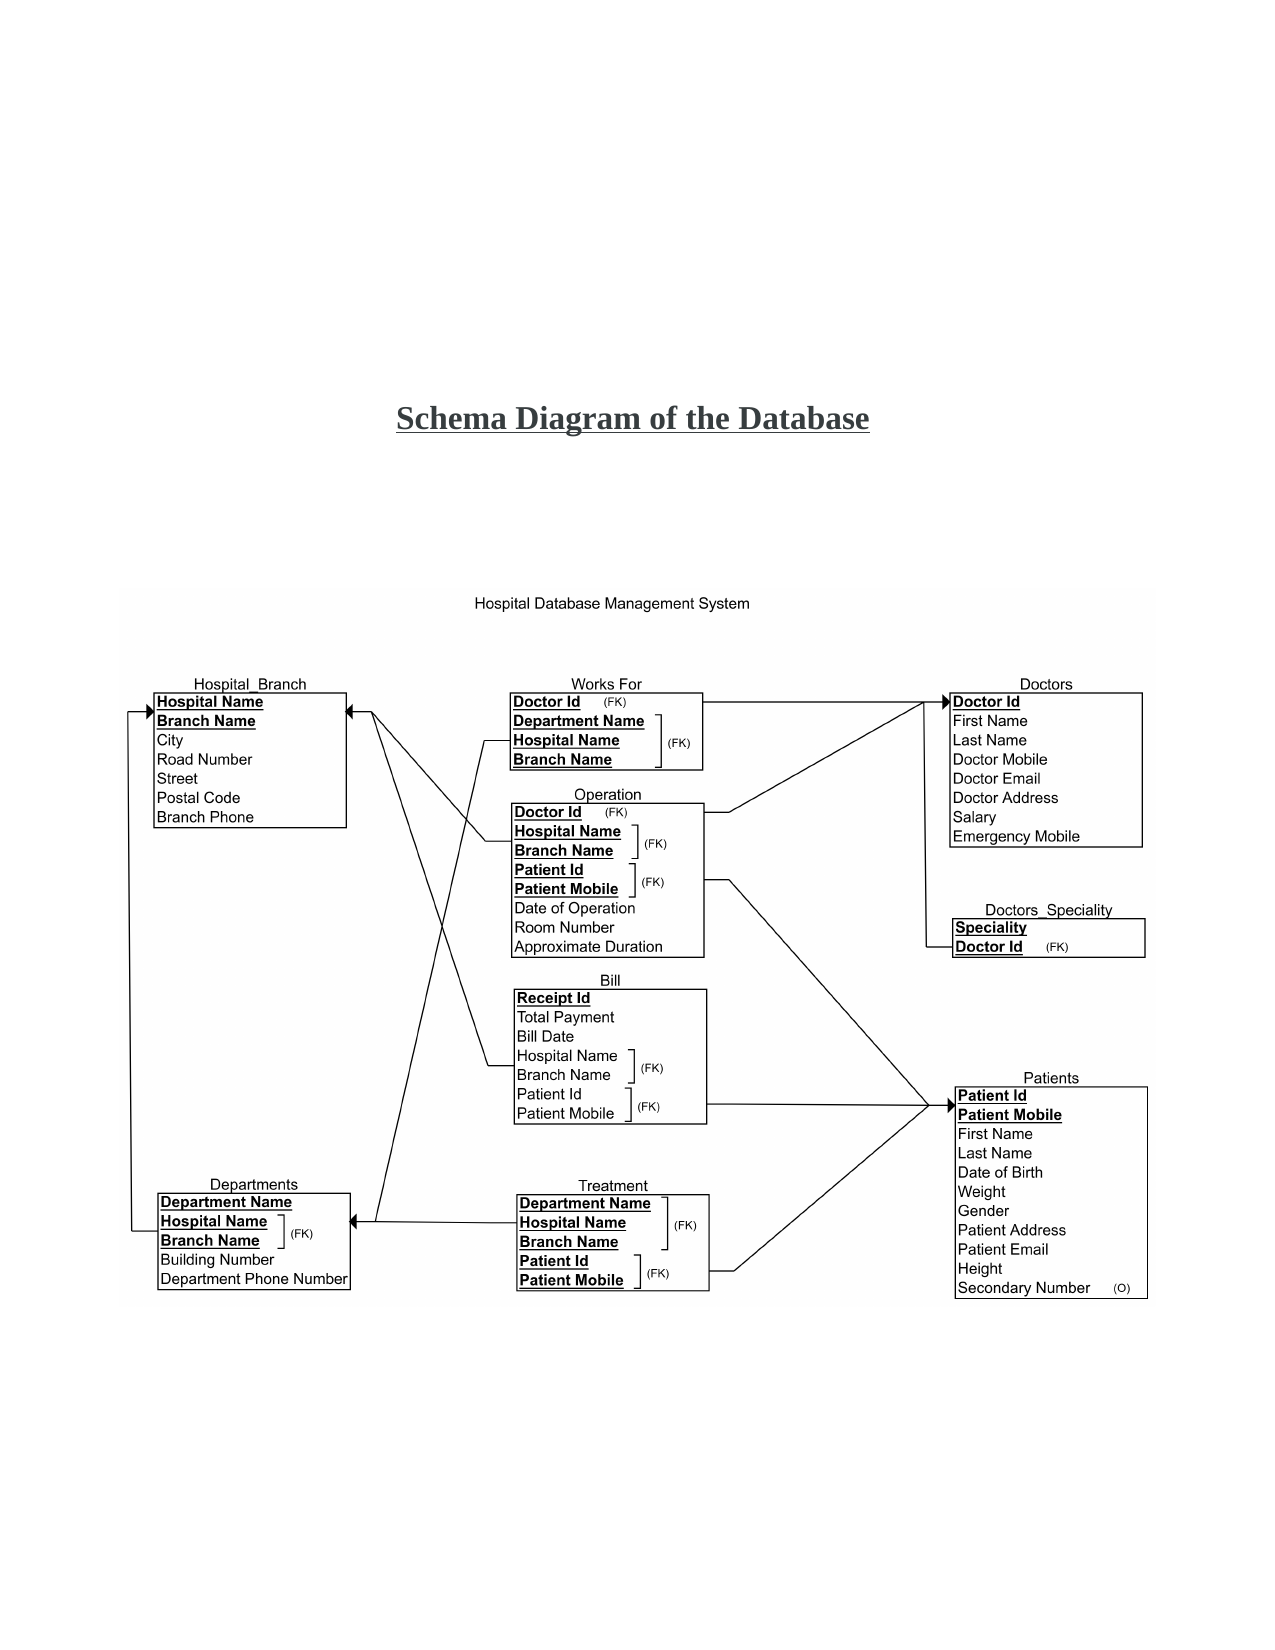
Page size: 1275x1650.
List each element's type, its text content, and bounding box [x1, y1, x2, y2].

picture [119, 588, 1156, 1307]
text Schema Diagram of the Database [118, 398, 1155, 437]
